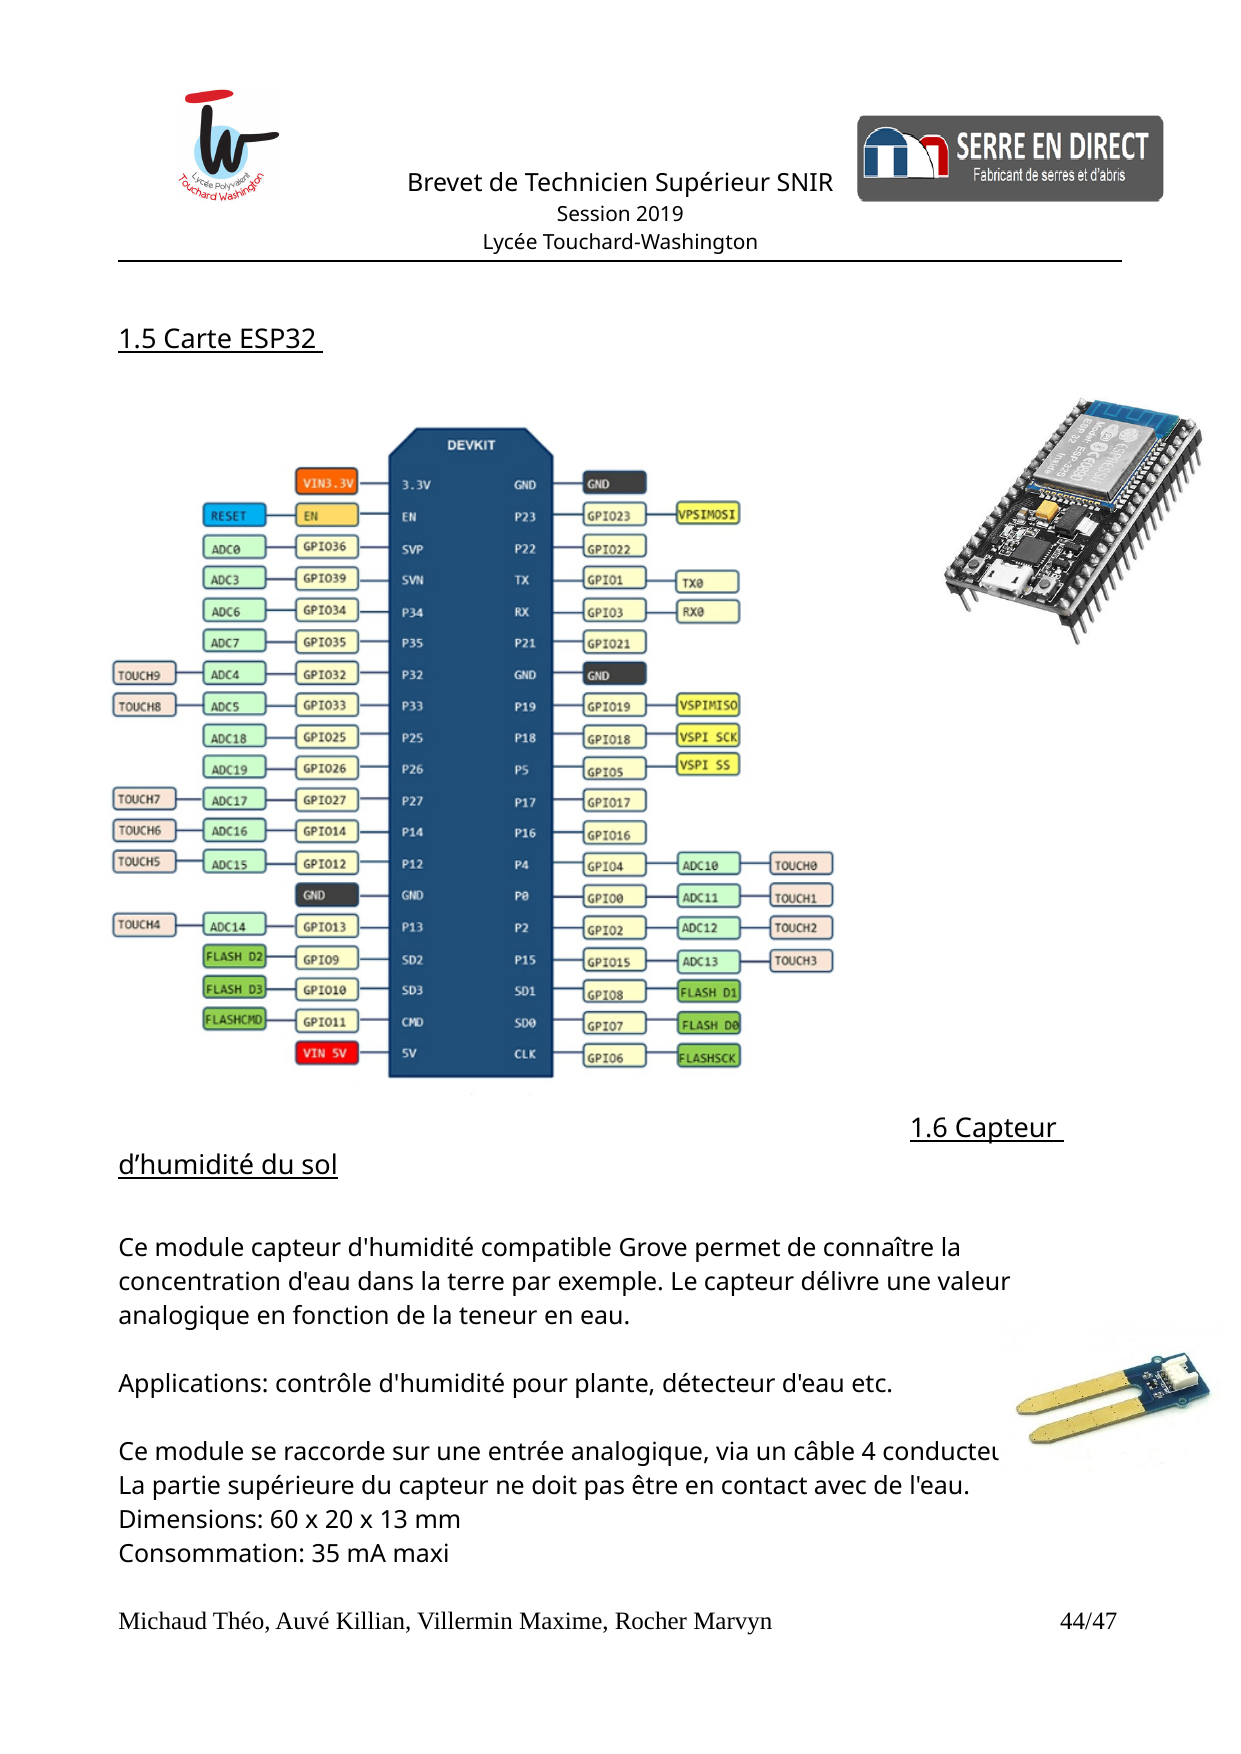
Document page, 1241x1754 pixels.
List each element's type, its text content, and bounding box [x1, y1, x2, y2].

subtitle 1.5 Carte ESP32 [118, 320, 1122, 357]
picture [852, 113, 1167, 206]
picture [998, 1292, 1230, 1497]
picture [176, 86, 281, 203]
picture [33, 403, 910, 1145]
text Ce module capteur d'humidité compatible Grove permet de connaître la concentration d'eau dans la terre par exemple. Le capteur délivre une valeur analogique en fonction de la teneur en eau. Applications: contrôle d'humidité pour plante, détecteur d'eau etc. Ce module se raccorde sur une entrée analogique, via un câble 4 conducteurs [118, 1229, 1122, 1468]
text Consommation: 35 mA maxi [118, 1536, 1122, 1570]
text La partie supérieure du capteur ne doit pas être en contact avec de l'eau. [118, 1468, 1122, 1502]
subtitle 1.6 Capteur d’humidité du sol [118, 1109, 1122, 1183]
text Dimensions: 60 x 20 x 13 mm [118, 1502, 1122, 1536]
picture [927, 364, 1210, 665]
